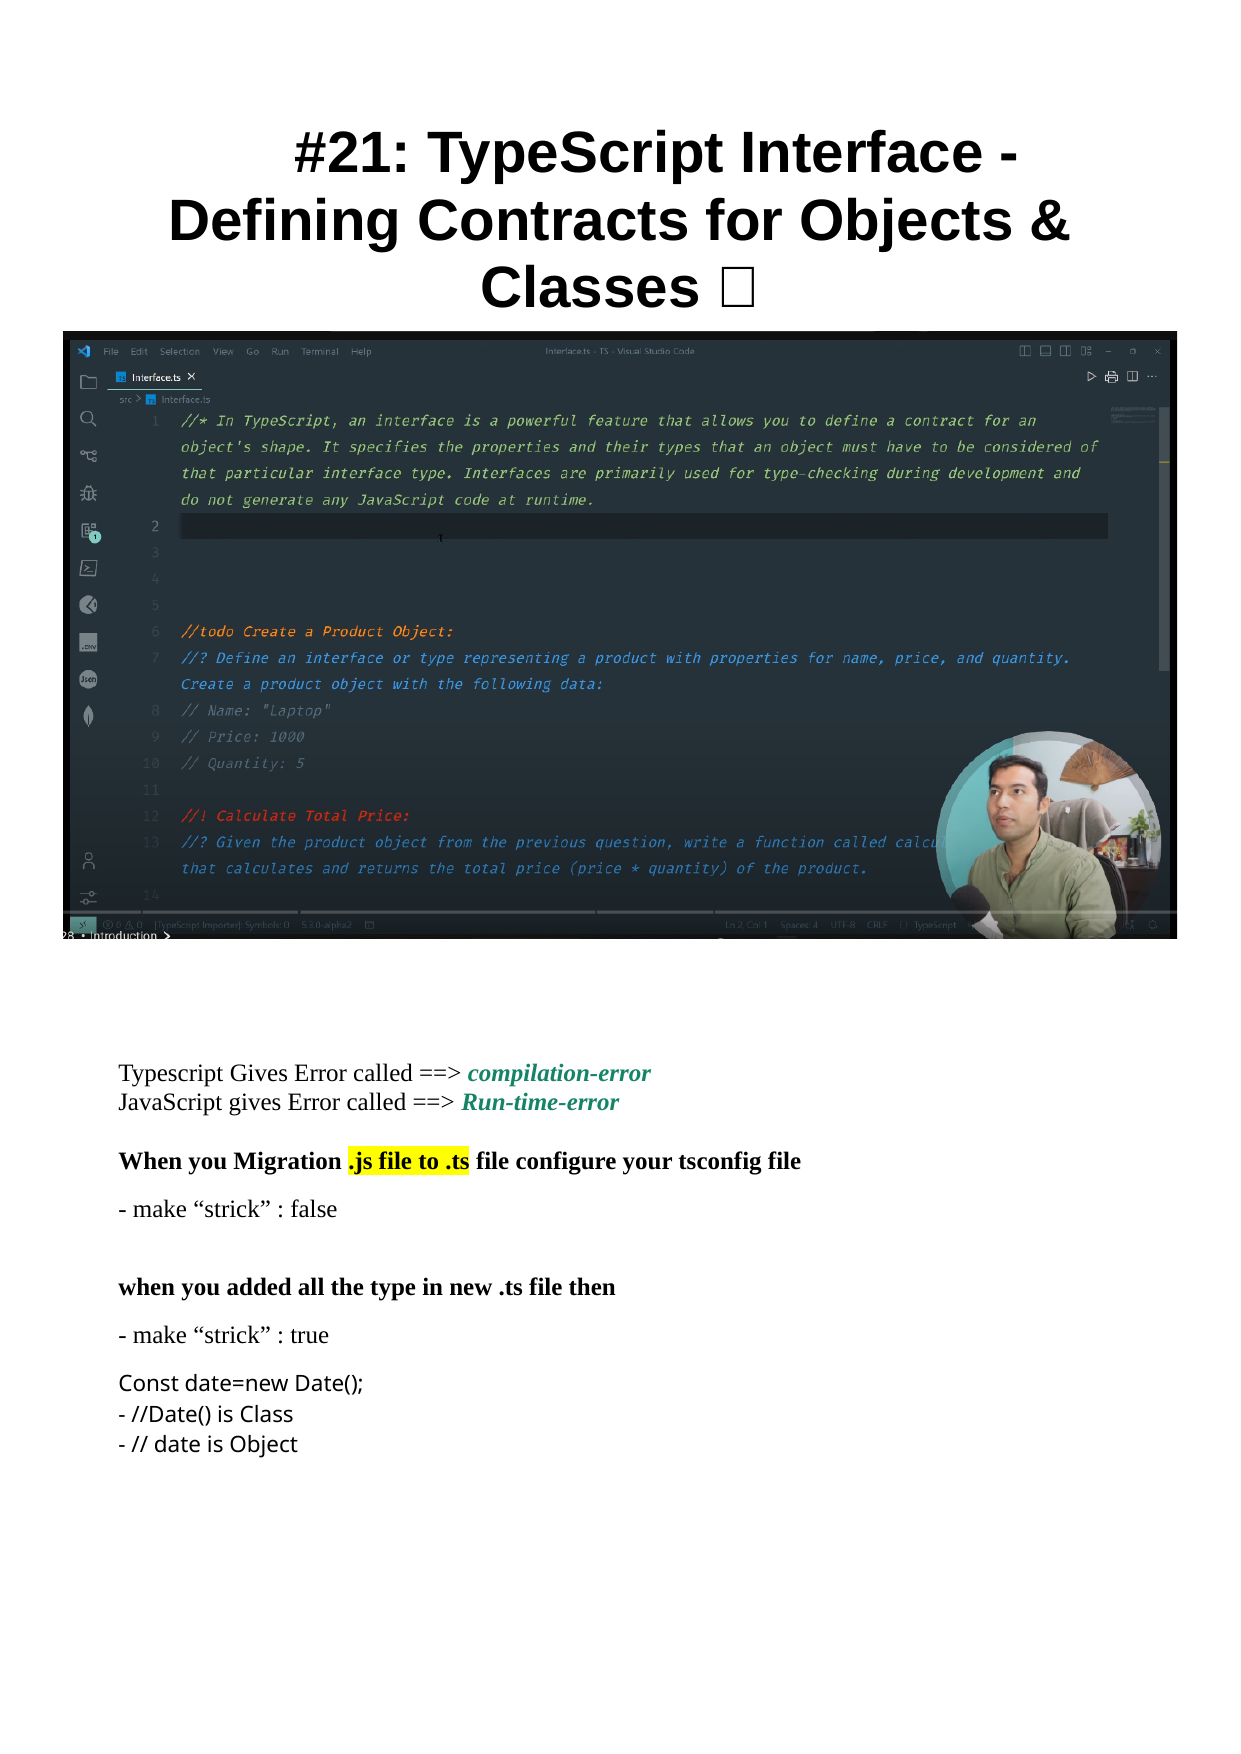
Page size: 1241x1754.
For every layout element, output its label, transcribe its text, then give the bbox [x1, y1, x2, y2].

text Const date=new Date(); [118, 1367, 1122, 1398]
text - make “strick” : true [118, 1320, 1122, 1348]
title #21: TypeScript Interface - Defining Contracts for Objects & Classes 📝 [118, 118, 1122, 319]
picture [63, 331, 1178, 939]
text - make “strick” : false [118, 1194, 1122, 1223]
text When you Migration .js file to .ts file configure your tsconfig file [118, 1146, 1122, 1175]
text JavaScript gives Error called ==> Run-time-error [118, 1087, 1122, 1116]
text - //Date() is Class [118, 1398, 1122, 1429]
text when you added all the type in new .ts file then [118, 1272, 1122, 1301]
text Typescript Gives Error called ==> compilation-error [118, 1058, 1122, 1087]
text - // date is Object [118, 1429, 1122, 1459]
